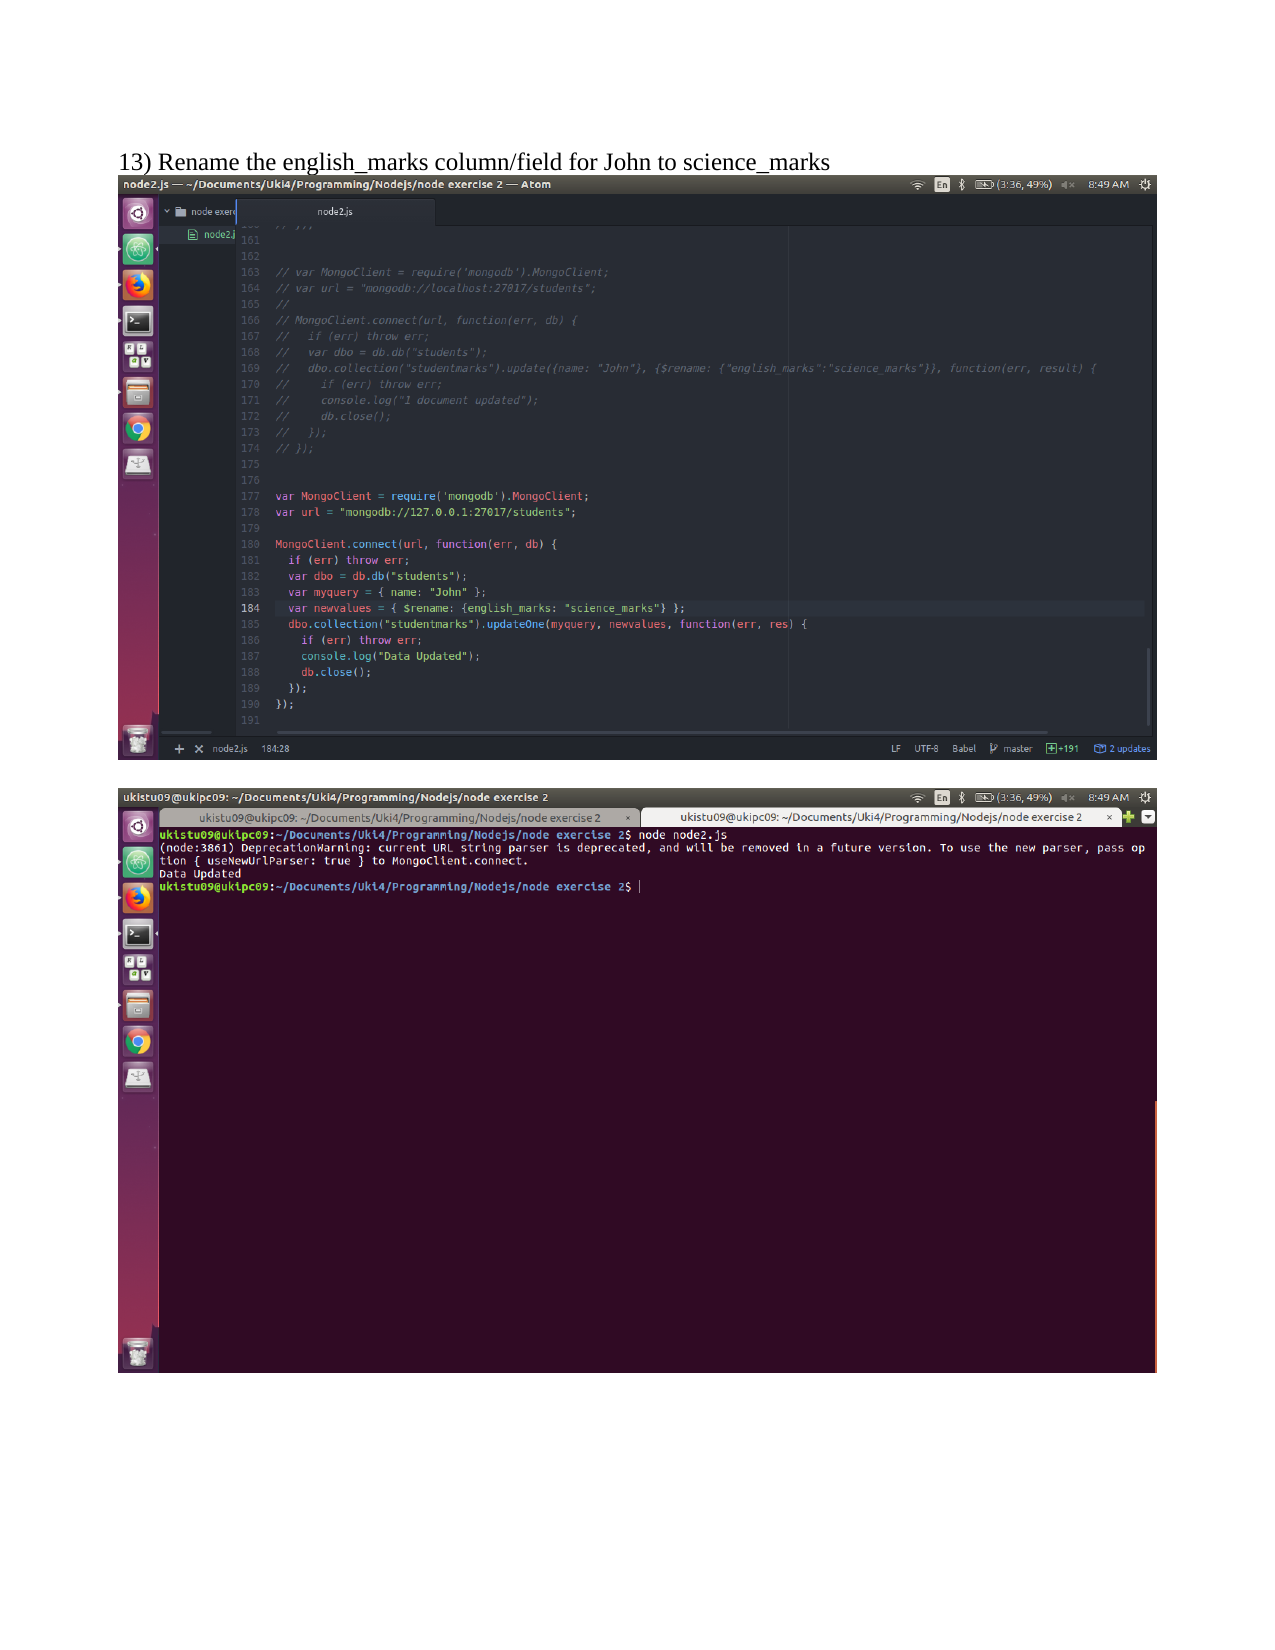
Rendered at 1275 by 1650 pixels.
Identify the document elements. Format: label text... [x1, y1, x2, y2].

text 13) Rename the english_marks column/field for John to science_marks [118, 147, 1157, 175]
picture [118, 175, 1157, 760]
picture [118, 788, 1157, 1373]
